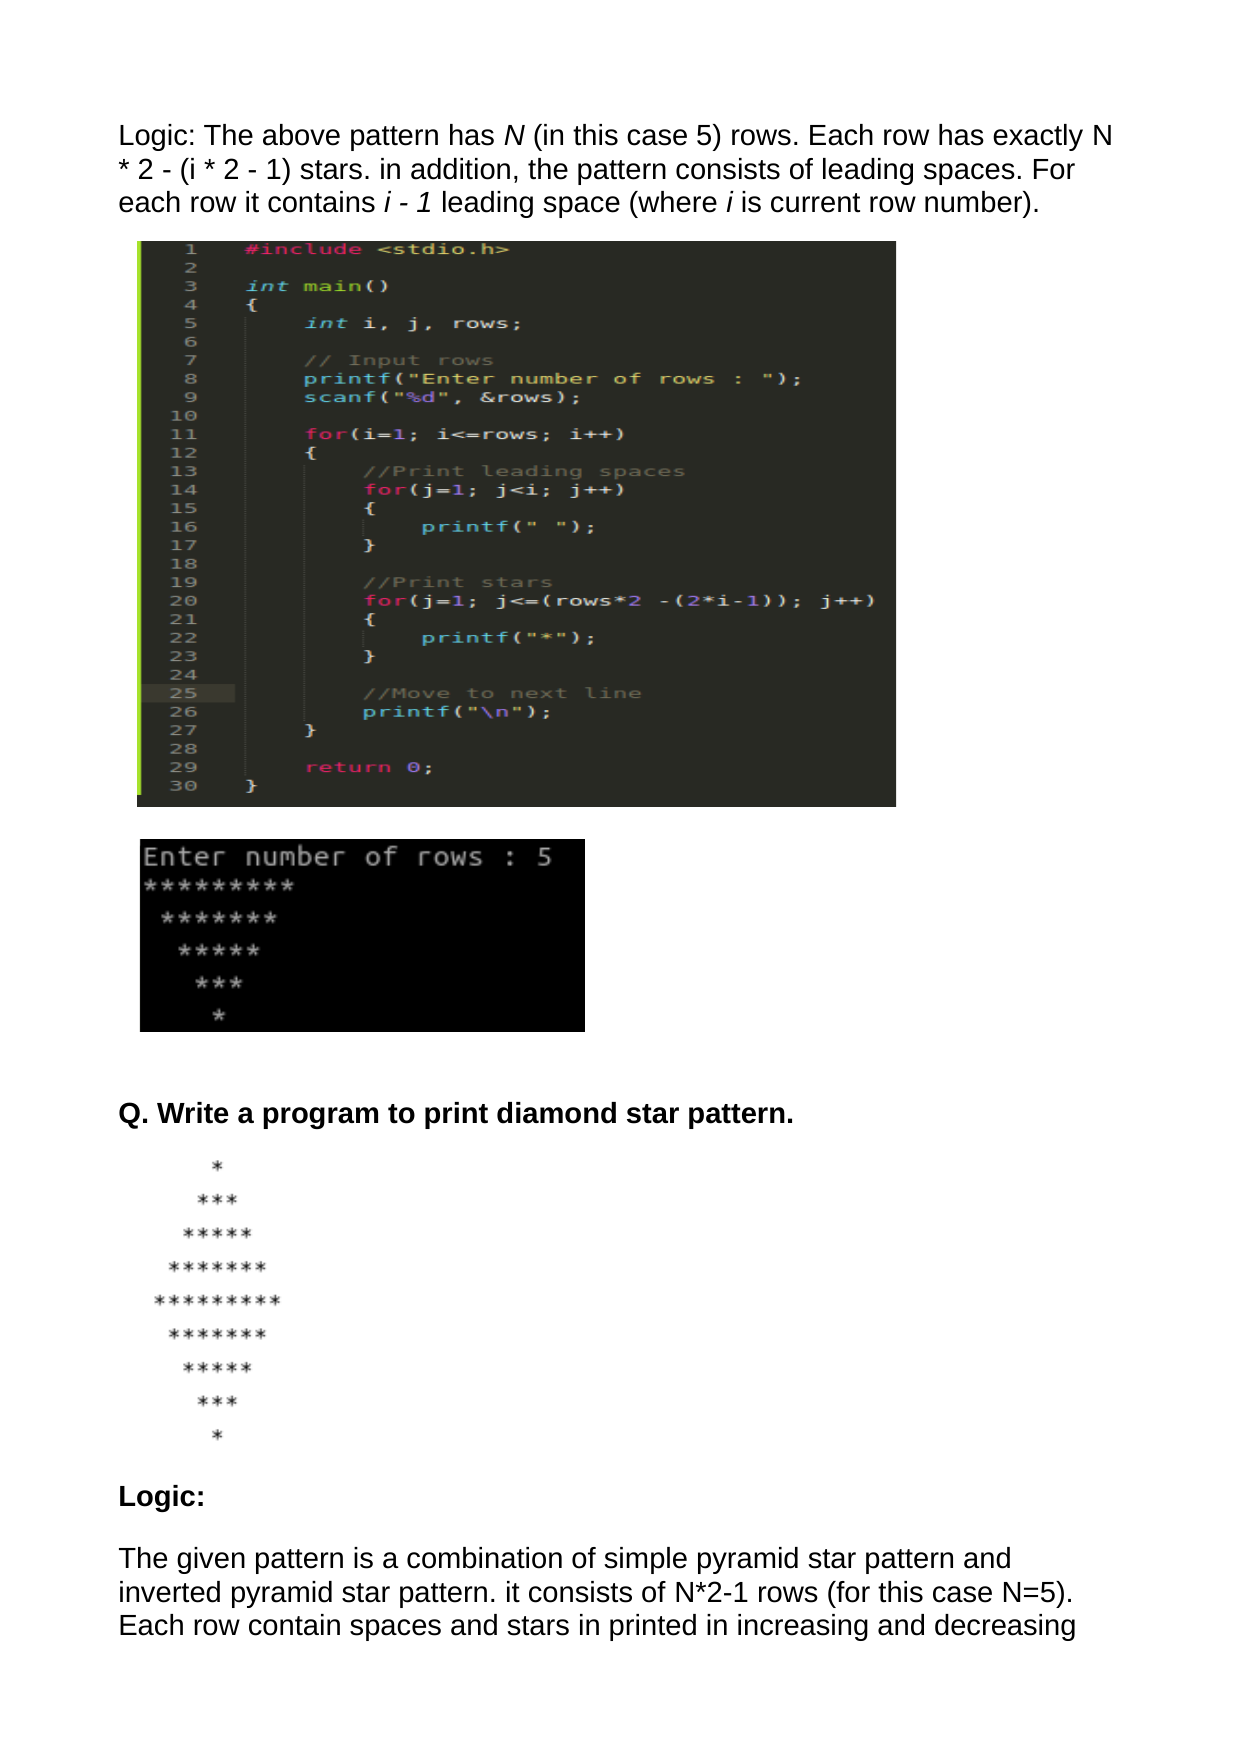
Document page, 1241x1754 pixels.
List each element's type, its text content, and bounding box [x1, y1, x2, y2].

text The given pattern is a combination of simple pyramid star pattern and inverted pyramid star pattern. it consists of N*2-1 rows (for this case N=5). Each row contain spaces and stars in printed in increasing and decreasing [118, 1541, 1122, 1642]
text Q. Write a program to print diamond star pattern. [118, 1096, 1122, 1129]
text Logic: The above pattern has N (in this case 5) rows. Each row has exactly N * 2 - (i * 2 - 1) stars. in addition, the pattern consists of leading spaces. For each row it contains i - 1 leading space (where i is current row number). [118, 118, 1122, 219]
text Logic: [118, 1479, 1122, 1512]
